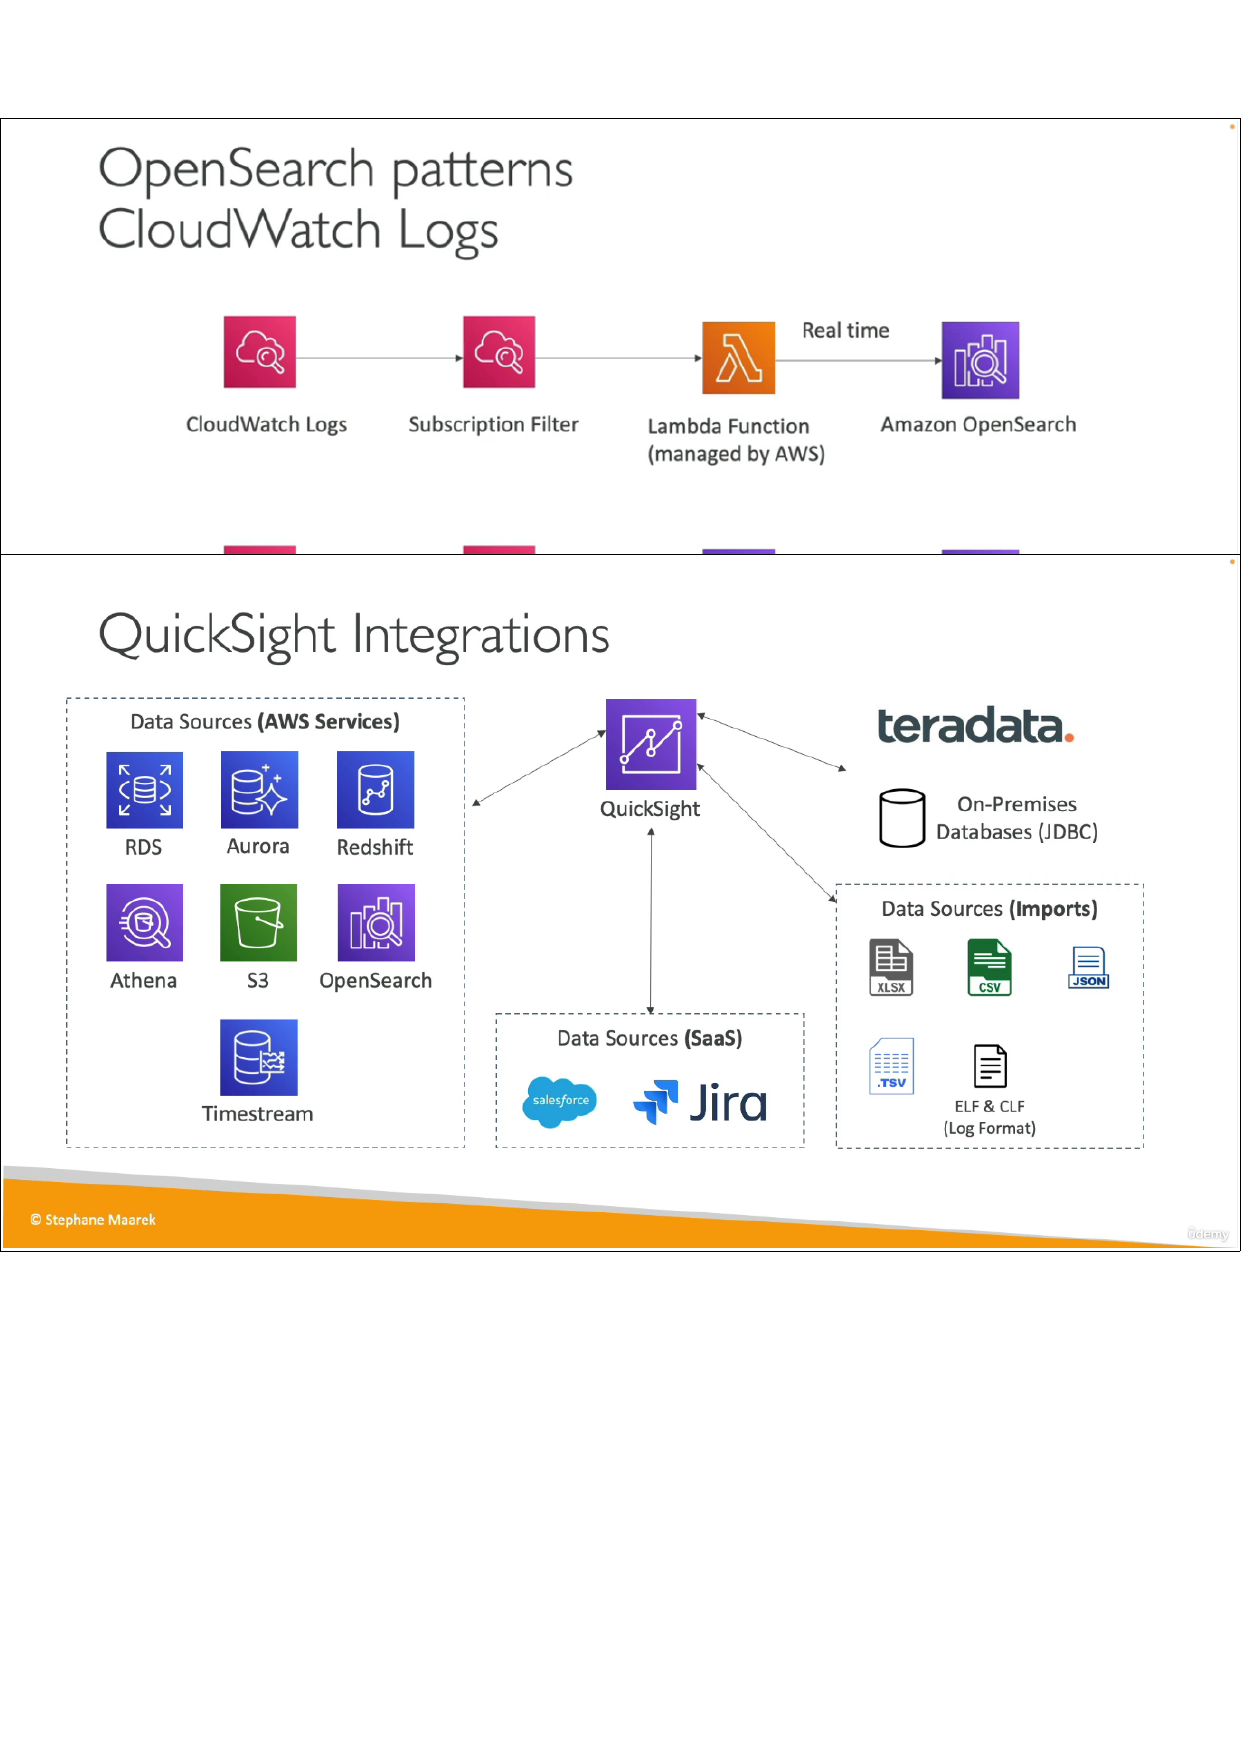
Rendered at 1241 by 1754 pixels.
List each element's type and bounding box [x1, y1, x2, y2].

picture [3, 121, 1238, 554]
picture [3, 557, 1238, 1248]
